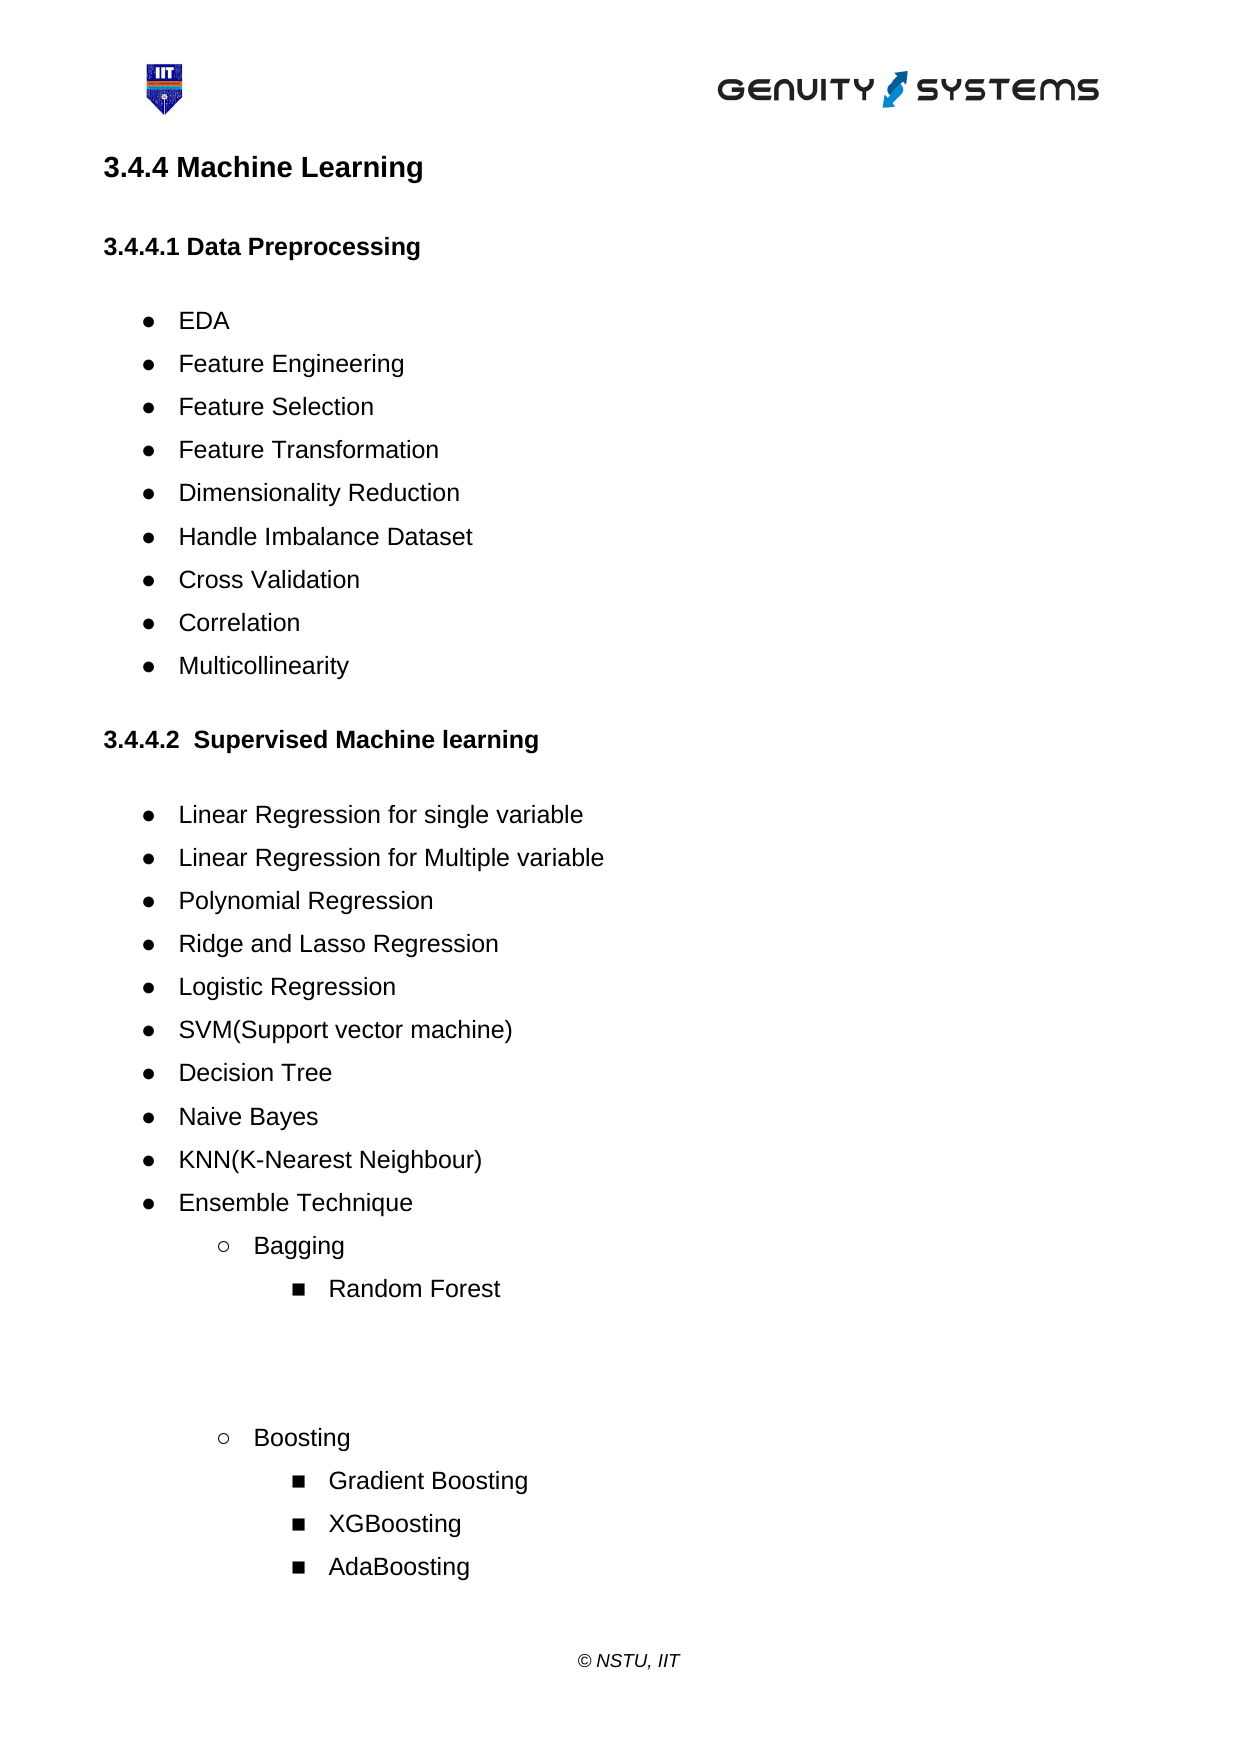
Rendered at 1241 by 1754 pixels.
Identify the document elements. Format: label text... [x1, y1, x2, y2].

list Random Forest [291, 1274, 1153, 1303]
list EDA [141, 306, 1153, 335]
list Logistic Regression [141, 972, 1153, 1001]
list Feature Selection [141, 392, 1153, 421]
list Naive Bayes [141, 1102, 1153, 1130]
list Multicollinearity [141, 651, 1153, 680]
list KNN(K-Nearest Neighbour) [141, 1145, 1153, 1173]
list Decision Tree [141, 1058, 1153, 1087]
list Gradient Boosting [291, 1466, 1153, 1495]
list Ridge and Lasso Regression [141, 929, 1153, 958]
list Dimensionality Reduction [141, 478, 1153, 507]
list SVM(Support vector machine) [141, 1015, 1153, 1044]
list Cross Validation [141, 565, 1153, 593]
list Linear Regression for Multiple variable [141, 843, 1153, 872]
list Boosting [216, 1423, 1153, 1452]
subtitle 3.4.4.2 Supervised Machine learning [103, 725, 1153, 754]
list Correlation [141, 608, 1153, 637]
subtitle 3.4.4.1 Data Preprocessing [103, 232, 1153, 260]
list Bagging [216, 1231, 1153, 1260]
list XGBoosting [291, 1509, 1153, 1538]
subtitle 3.4.4 Machine Learning [103, 150, 1153, 183]
list Ensemble Technique [141, 1188, 1153, 1217]
list AdaBoosting [291, 1552, 1153, 1581]
list Polynomial Regression [141, 886, 1153, 915]
list Linear Regression for single variable [141, 800, 1153, 828]
list Feature Engineering [141, 349, 1153, 378]
picture [714, 70, 1101, 108]
list Handle Imbalance Dataset [141, 522, 1153, 550]
picture [137, 62, 192, 117]
list Feature Transformation [141, 435, 1153, 464]
